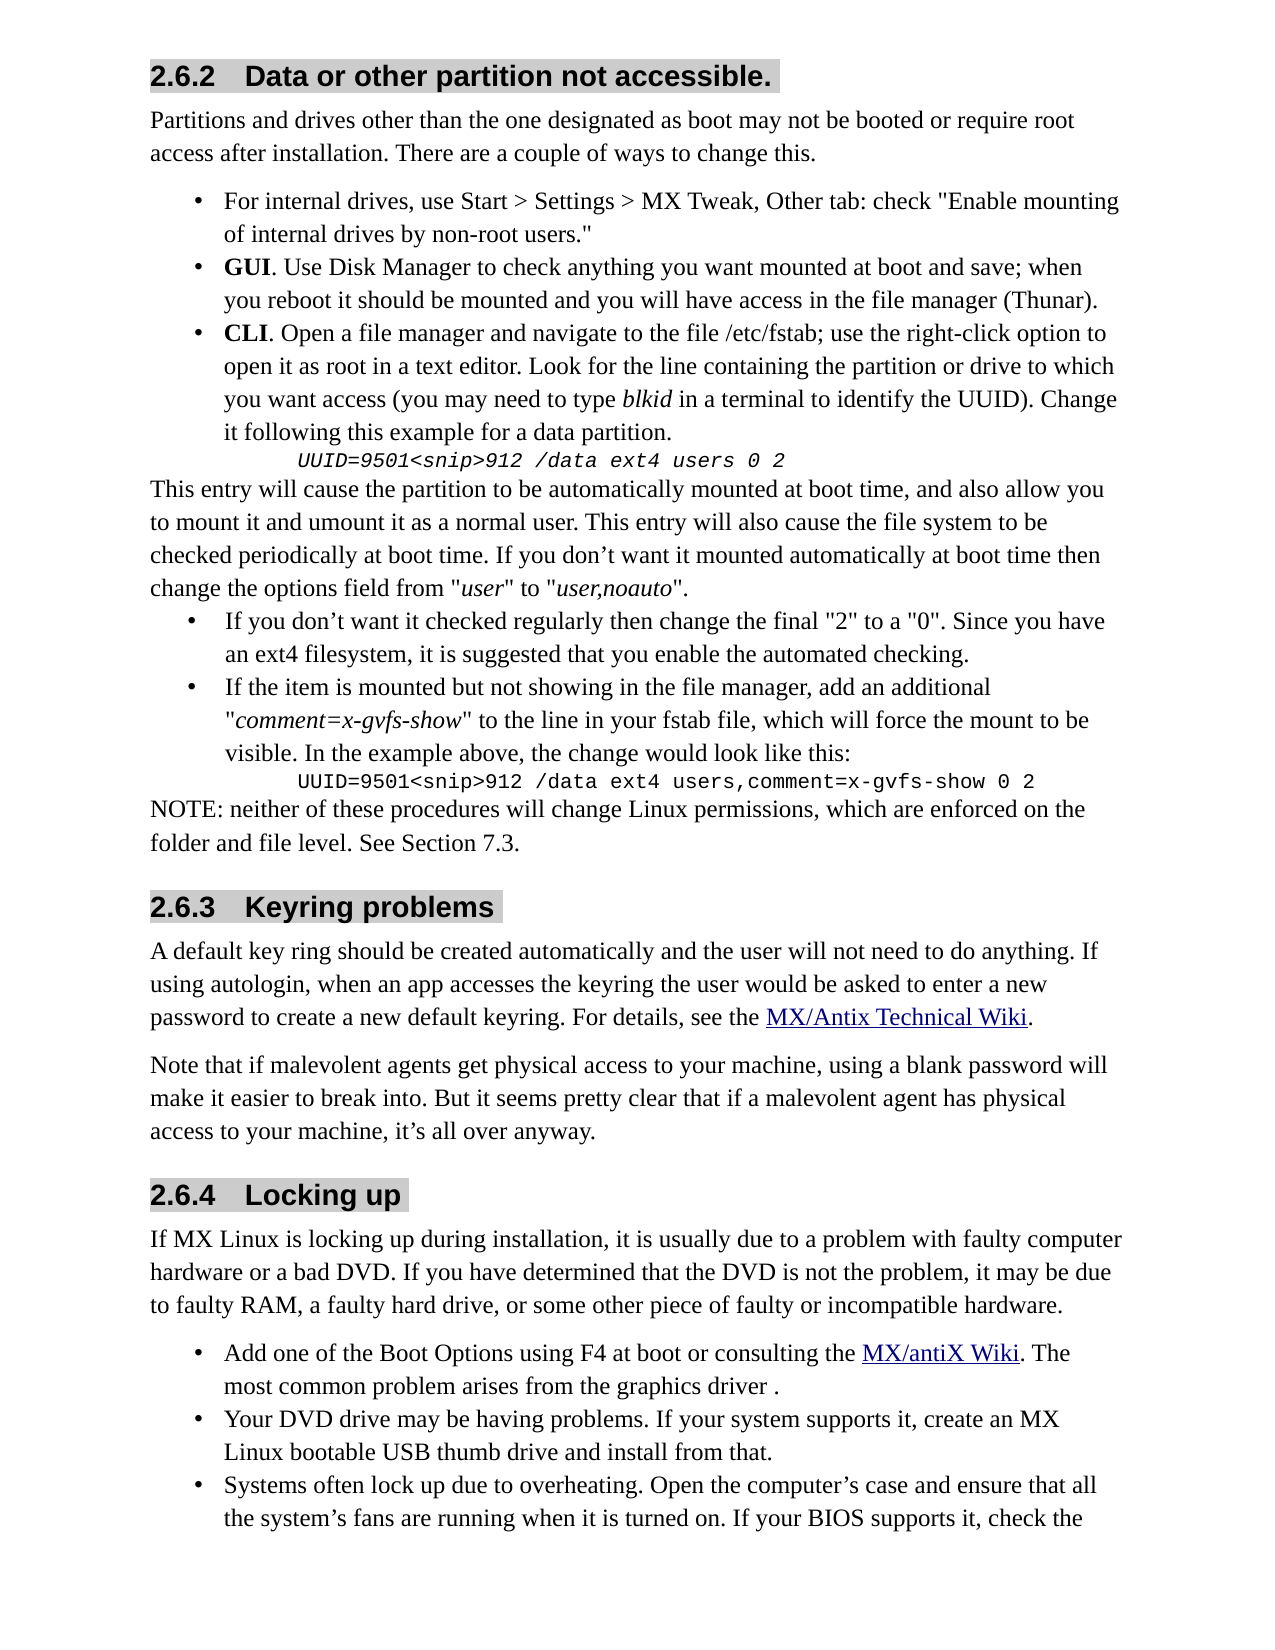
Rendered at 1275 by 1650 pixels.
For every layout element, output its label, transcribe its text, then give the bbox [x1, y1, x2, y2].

text This entry will cause the partition to be automatically mounted at boot time, and also allow you to mount it and umount it as a normal user. This entry will also cause the file system to be checked periodically at boot time. If you don’t want it mounted automatically at boot time then change the options field from "user" to "user,noauto". [150, 474, 1125, 602]
list Systems often lock up due to overheating. Open the computer’s case and ensure that all the system’s fans are running when it is turned on. If your BIOS supports it, check the [194, 1470, 1125, 1532]
list If the item is mounted but not showing in the file manager, add an additional "comment=x-gvfs-show" to the line in your fstab file, which will force the mount to be visible. In the example above, the change would look like this: [187, 672, 1125, 767]
list If you don’t want it checked regularly then change the final "2" to a "0". Since you have an ext4 filesystem, it is suggested that you enable the automated checking. [187, 606, 1125, 668]
list Your DVD drive may be having problems. If your system supports it, create an MX Linux bootable USB thumb drive and install from that. [194, 1404, 1125, 1466]
text A default key ring should be created automatically and the user will not need to do anything. If using autologin, when an app accesses the keyring the user would be asked to enter a new password to create a new default keyring. For details, see the MX/Antix Technical Wiki. [150, 936, 1125, 1031]
list CLI. Open a file manager and navigate to the file /etc/fstab; use the right-click option to open it as root in a text editor. Look for the line containing the partition or drive to which you want access (you may need to type blkid in a terminal to identify the UUID). Change it following this example for a data partition. [194, 318, 1125, 446]
subtitle 2.6.3 Keyring problems [503, 890, 1125, 923]
text Partitions and drives other than the one designated as boot may not be booted or require root access after installation. There are a couple of ways to change this. [150, 105, 1125, 167]
subtitle 2.6.2 Data or other partition not accessible. [780, 59, 1125, 93]
text Note that if malevolent agents get physical access to your machine, using a blank password will make it easier to break into. But it seems pretty clear that if a malevolent agent has physical access to your machine, it’s all over anyway. [150, 1050, 1125, 1144]
text If MX Linux is locking up during installation, it is usually due to a problem with faulty computer hardware or a bad DVD. If you have determined that the DVD is not the problem, it may be due to faulty RAM, a faulty hard drive, or some other piece of faulty or incompatible hardware. [150, 1224, 1125, 1319]
text NOTE: neither of these procedures will change Linux permissions, which are enforced on the folder and file level. See Section 7.3. [150, 794, 1125, 856]
list For internal drives, use Start > Settings > MX Tweak, Other tab: check "Enable mounting of internal drives by non-root users." [194, 186, 1125, 248]
list UUID=9501<snip>912 /data ext4 users,comment=x-gvfs-show 0 2 [268, 771, 1125, 794]
list Add one of the Boot Options using F4 at boot or consulting the MX/antiX Wiki. The most common problem arises from the graphics driver . [194, 1338, 1125, 1399]
list UUID=9501<snip>912 /data ext4 users 0 2 [268, 450, 1125, 474]
subtitle 2.6.4 Locking up [409, 1178, 1125, 1212]
list GUI. Use Disk Manager to check anything you want mounted at boot and save; when you reboot it should be mounted and you will have access in the file manager (Thunar). [194, 252, 1125, 314]
